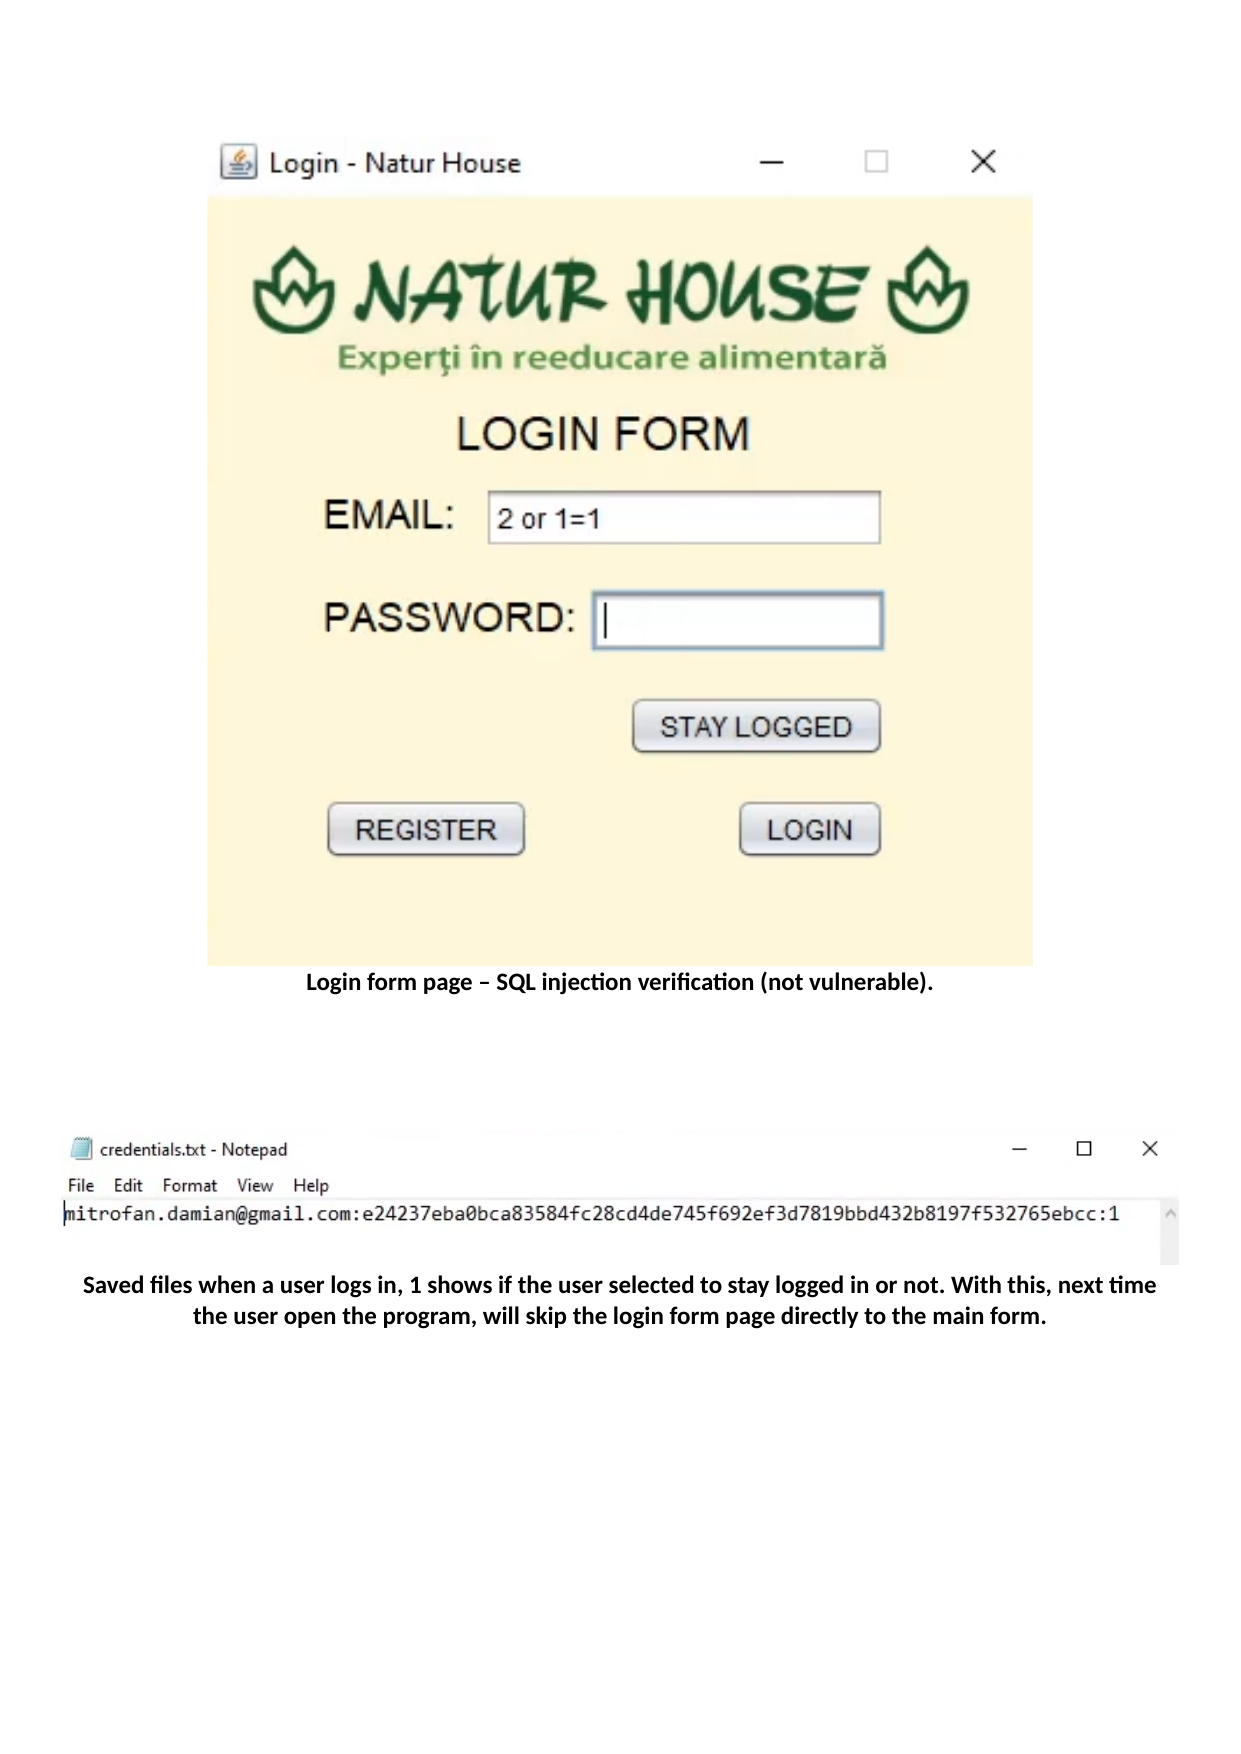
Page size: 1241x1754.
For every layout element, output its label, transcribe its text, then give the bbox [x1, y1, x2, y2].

text Login form page – SQL injection verification (not vulnerable). [75, 966, 1165, 996]
text Saved files when a user logs in, 1 shows if the user selected to stay logged in or not. With this, next time the user open the program, will skip the login form page directly to the main form. [75, 1269, 1165, 1330]
